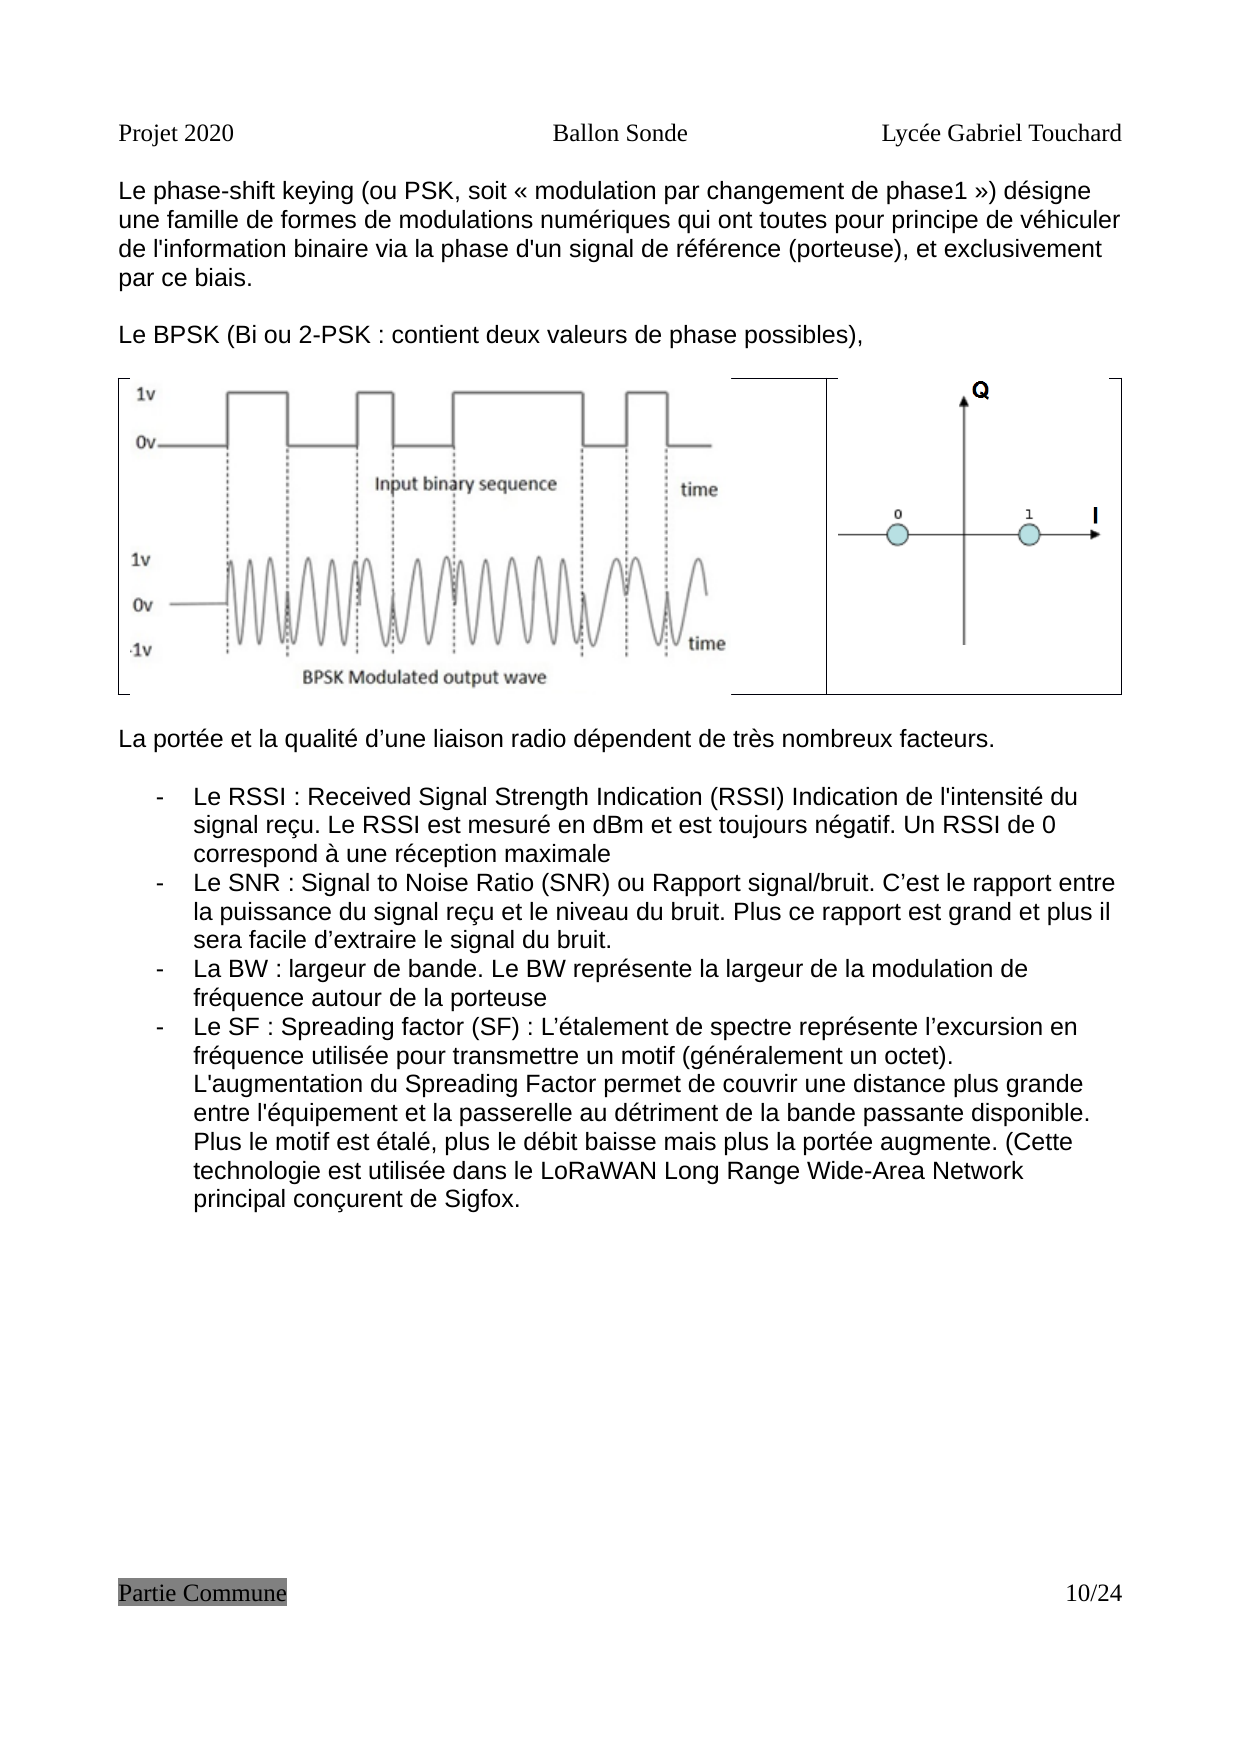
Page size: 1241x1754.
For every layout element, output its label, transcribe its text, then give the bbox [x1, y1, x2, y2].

text Le BPSK (Bi ou 2-PSK : contient deux valeurs de phase possibles), [118, 320, 1122, 349]
text La portée et la qualité d’une liaison radio dépendent de très nombreux facteurs. [118, 724, 1122, 753]
text Le phase-shift keying (ou PSK, soit « modulation par changement de phase1 ») désigne une famille de formes de modulations numériques qui ont toutes pour principe de véhiculer de l'information binaire via la phase d'un signal de référence (porteuse), et exclusivement par ce biais. [118, 176, 1122, 291]
list La BW : largeur de bande. Le BW représente la largeur de la modulation de fréquence autour de la porteuse [156, 954, 1122, 1012]
table_header [732, 379, 826, 694]
table_header [827, 379, 1121, 694]
list Le SNR : Signal to Noise Ratio (SNR) ou Rapport signal/bruit. C’est le rapport entre la puissance du signal reçu et le niveau du bruit. Plus ce rapport est grand et plus il sera facile d’extraire le signal du bruit. [156, 868, 1122, 954]
list Le RSSI : Received Signal Strength Indication (RSSI) Indication de l'intensité du signal reçu. Le RSSI est mesuré en dBm et est toujours négatif. Un RSSI de 0 correspond à une réception maximale [156, 782, 1122, 868]
table_header [119, 379, 130, 694]
list Le SF : Spreading factor (SF) : L’étalement de spectre représente l’excursion en fréquence utilisée pour transmettre un motif (généralement un octet). L'augmentation du Spreading Factor permet de couvrir une distance plus grande entre l'équipement et la passerelle au détriment de la bande passante disponible. Plus le motif est étalé, plus le débit baisse mais plus la portée augmente. (Cette technologie est utilisée dans le LoRaWAN Long Range Wide-Area Network principal conçurent de Sigfox. [156, 1012, 1122, 1213]
